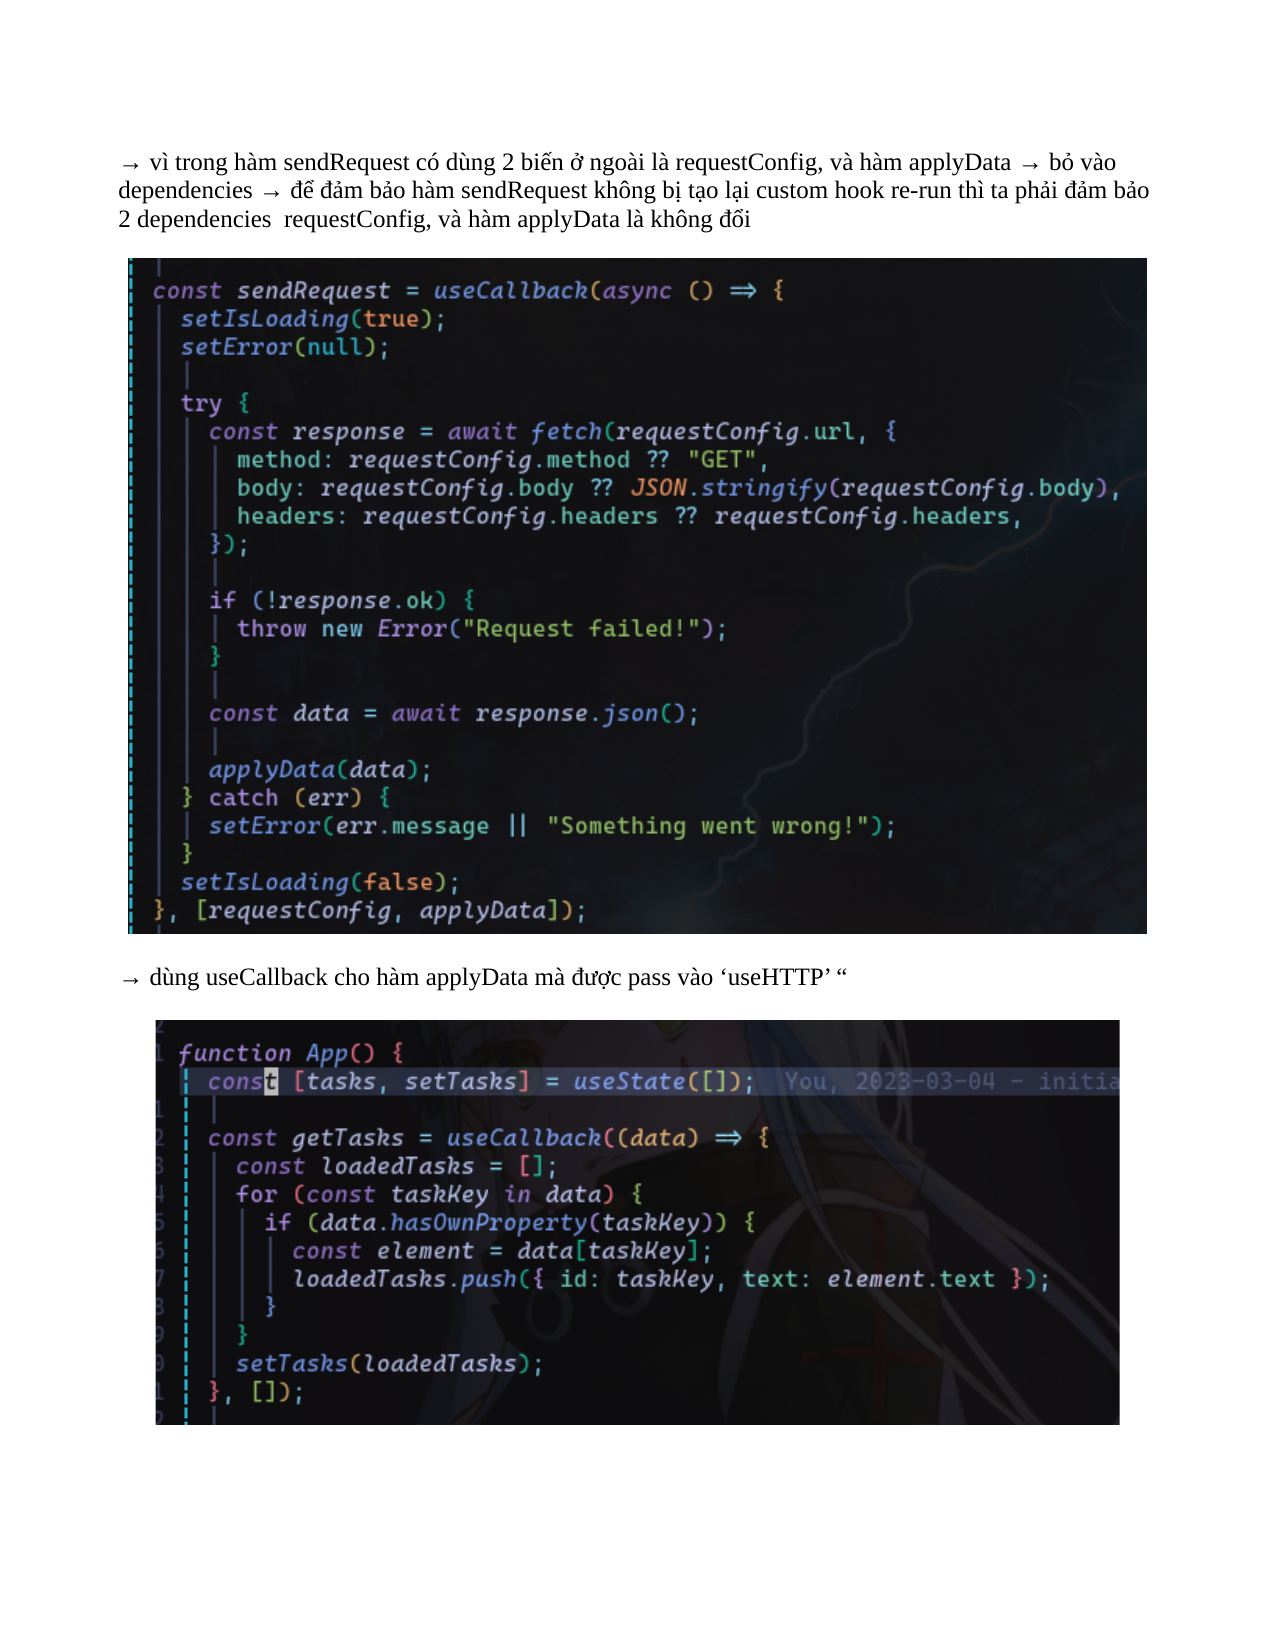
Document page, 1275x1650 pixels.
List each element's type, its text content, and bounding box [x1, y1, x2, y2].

text → vì trong hàm sendRequest có dùng 2 biến ở ngoài là requestConfig, và hàm applyData → bỏ vào dependencies → để đảm bảo hàm sendRequest không bị tạo lại custom hook re-run thì ta phải đảm bảo 2 dependencies requestConfig, và hàm applyData là không đổi [118, 147, 1157, 233]
picture [155, 1020, 1120, 1425]
picture [128, 258, 1147, 934]
text → dùng useCallback cho hàm applyData mà được pass vào ‘useHTTP’ “ [118, 962, 1157, 991]
